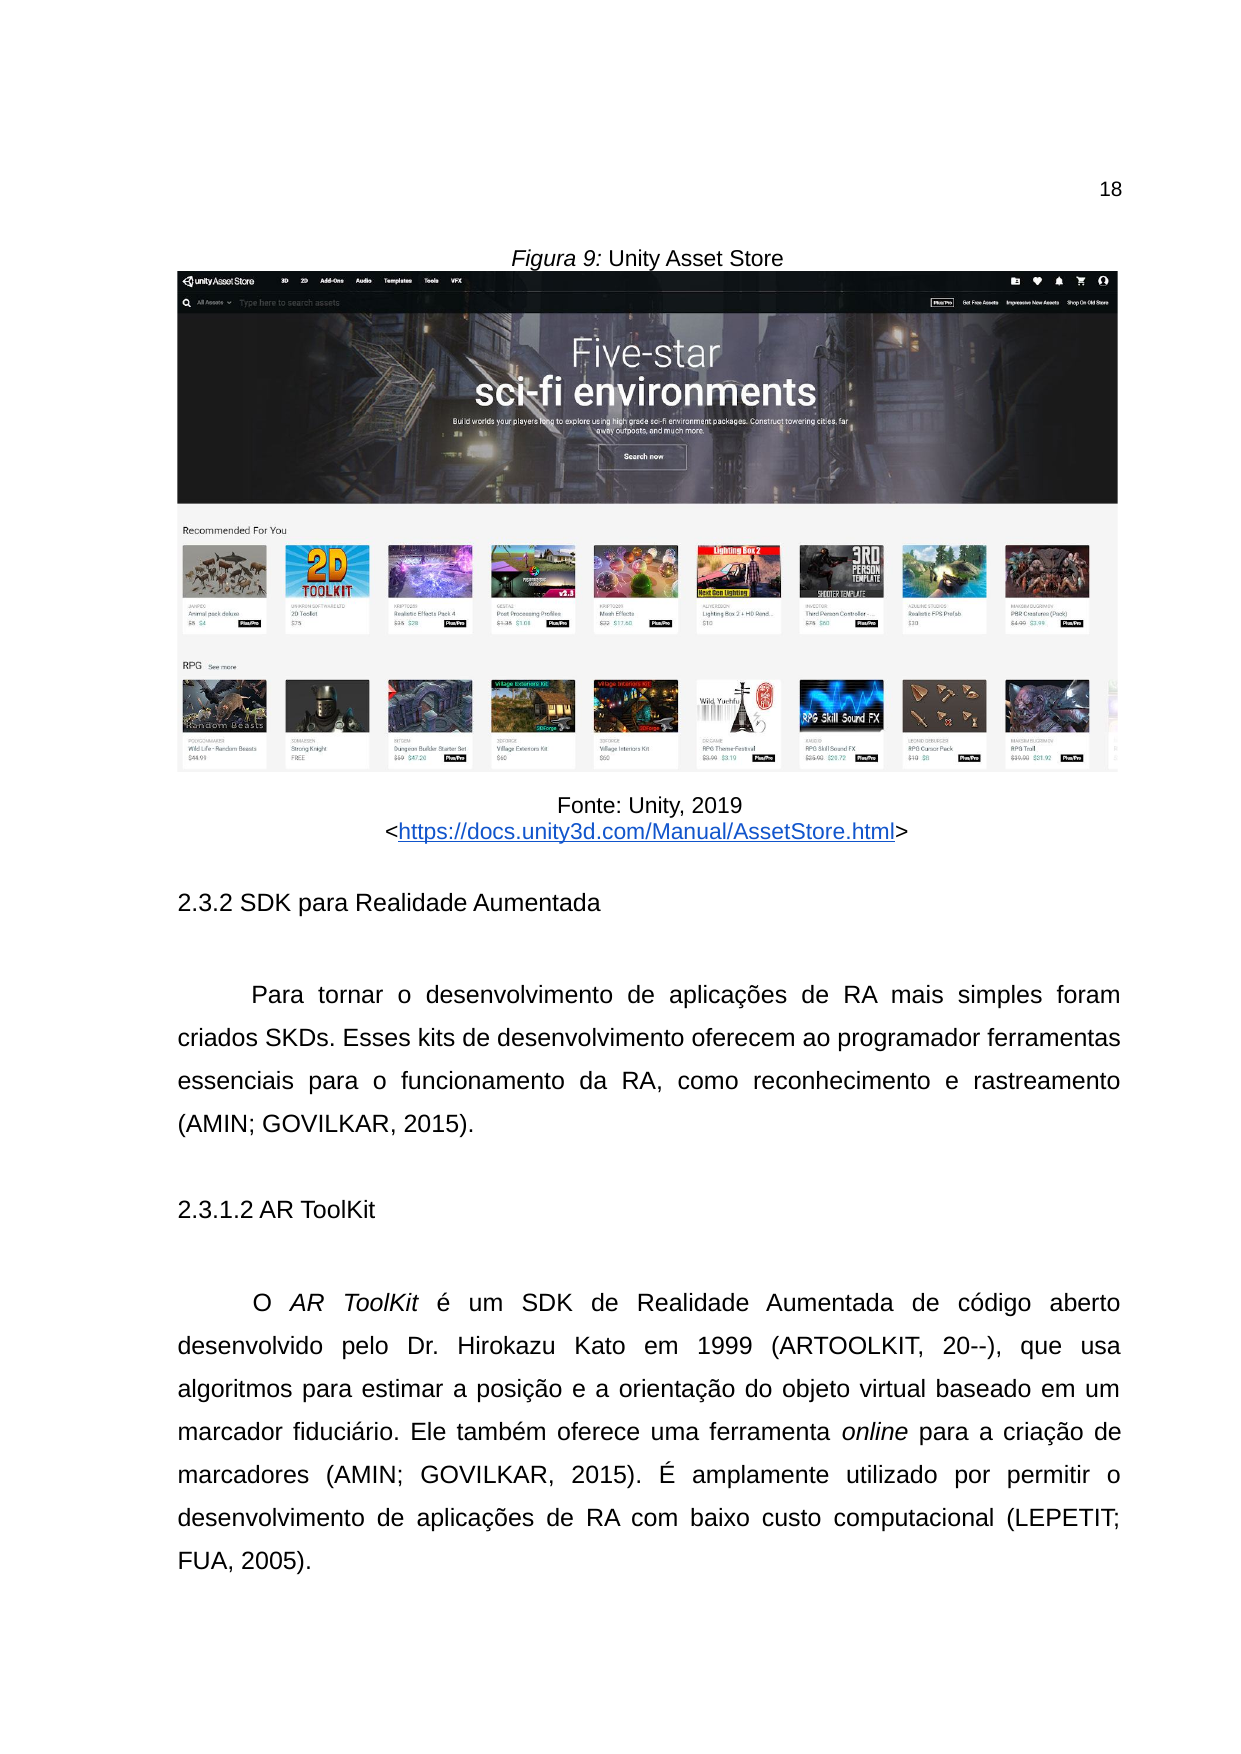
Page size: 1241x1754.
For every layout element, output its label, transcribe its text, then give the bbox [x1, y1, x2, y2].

subtitle 2.3.1.2 AR ToolKit [177, 1195, 1122, 1224]
picture [177, 271, 1118, 772]
text Fonte: Unity, 2019 [177, 792, 1122, 818]
text Para tornar o desenvolvimento de aplicações de RA mais simples foram criados SKDs. Esses kits de desenvolvimento oferecem ao programador ferramentas essenciais para o funcionamento da RA, como reconhecimento e rastreamento (AMIN; GOVILKAR, 2015). [177, 980, 1122, 1138]
text <https://docs.unity3d.com/Manual/AssetStore.html> [177, 818, 1122, 873]
subtitle 2.3.2 SDK para Realidade Aumentada [177, 888, 1122, 916]
text Figura 9: Unity Asset Store [177, 243, 1118, 271]
text O AR ToolKit é um SDK de Realidade Aumentada de código aberto desenvolvido pelo Dr. Hirokazu Kato em 1999 (ARTOOLKIT, 20--), que usa algoritmos para estimar a posição e a orientação do objeto virtual baseado em um marcador fiduciário. Ele também oferece uma ferramenta online para a criação de marcadores (AMIN; GOVILKAR, 2015). É amplamente utilizado por permitir o desenvolvimento de aplicações de RA com baixo custo computacional (LEPETIT; FUA, 2005). [177, 1288, 1122, 1575]
